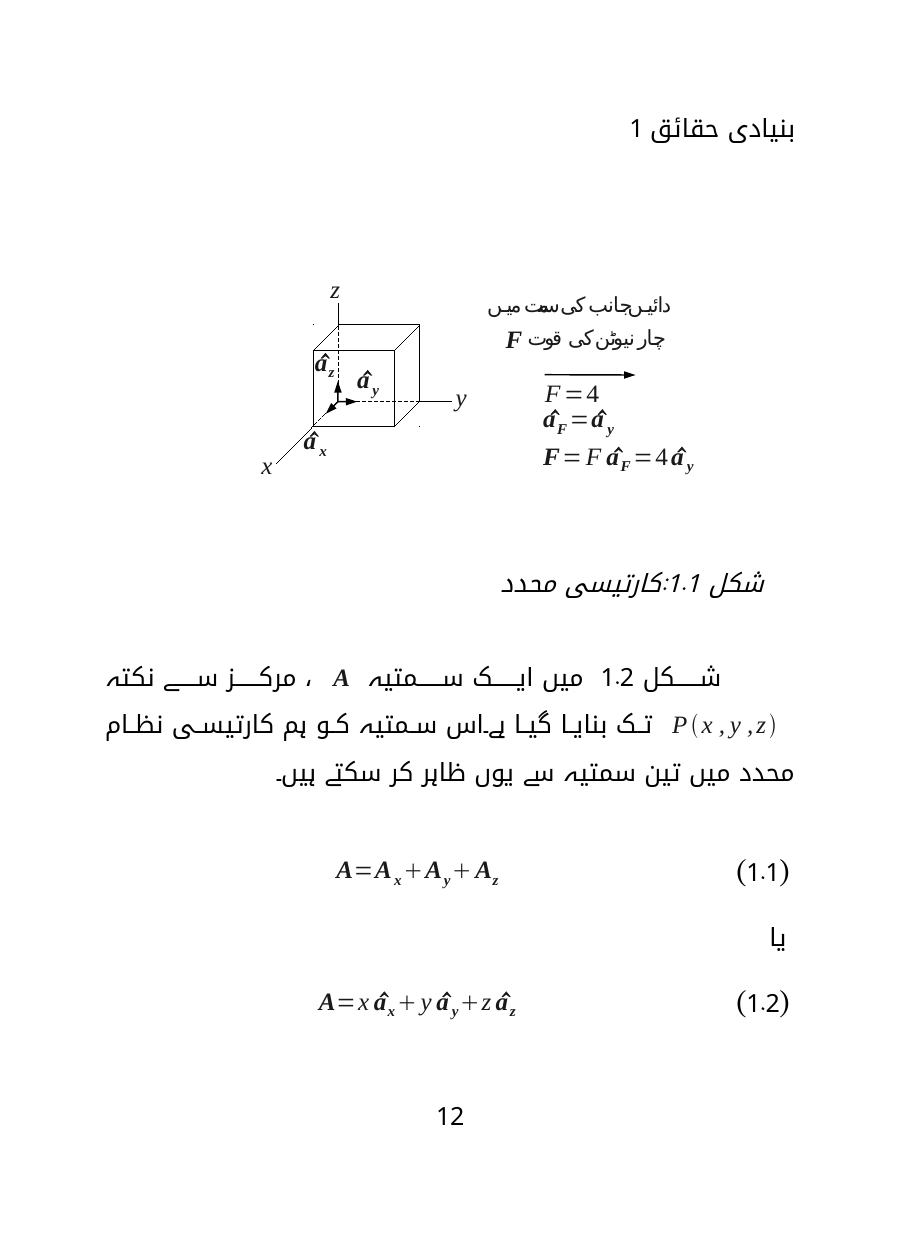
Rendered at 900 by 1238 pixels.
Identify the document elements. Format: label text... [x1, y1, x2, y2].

table_header (1.2) [718, 974, 795, 1046]
table_header [105, 974, 718, 1046]
text شکل 1.1:کارتیسی محدد [137, 195, 763, 608]
text یا [105, 914, 795, 962]
table_header [105, 843, 718, 914]
text شکل 1.2 میں ایک سمتیہ، مرکز سے نکتہ تک بنایا گیا ہے۔اس سمتیہ کو ہم کارتیسی نظام محدد میں تین سمتیہ سے یوں ظاہر کر سکتے ہیں۔ [105, 654, 795, 797]
table_header (1.1) [718, 843, 795, 914]
